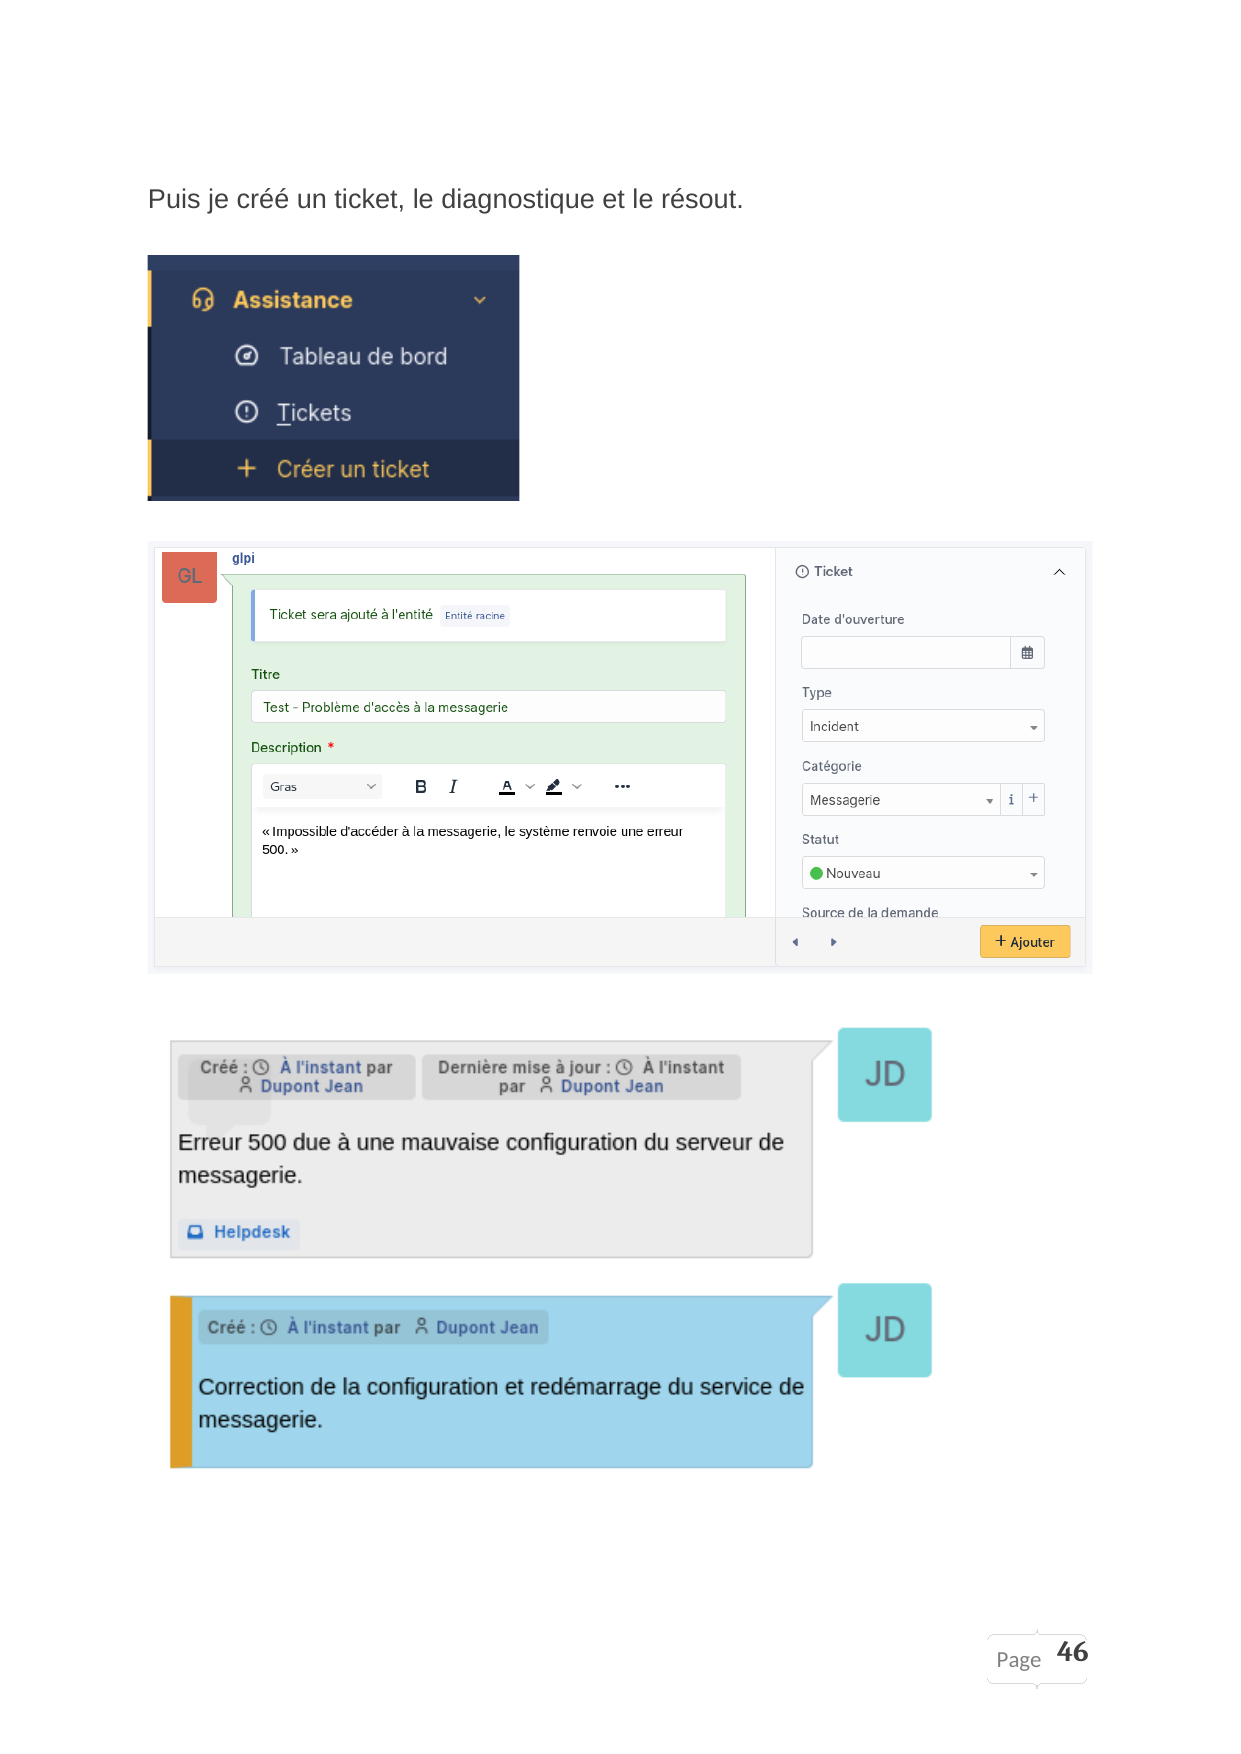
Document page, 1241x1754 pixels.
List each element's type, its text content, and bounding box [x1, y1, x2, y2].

text [148, 974, 1093, 1588]
picture [147, 541, 1093, 974]
picture [147, 255, 520, 501]
picture [147, 1014, 943, 1481]
text Puis je créé un ticket, le diagnostique et le résout. [148, 148, 1093, 541]
